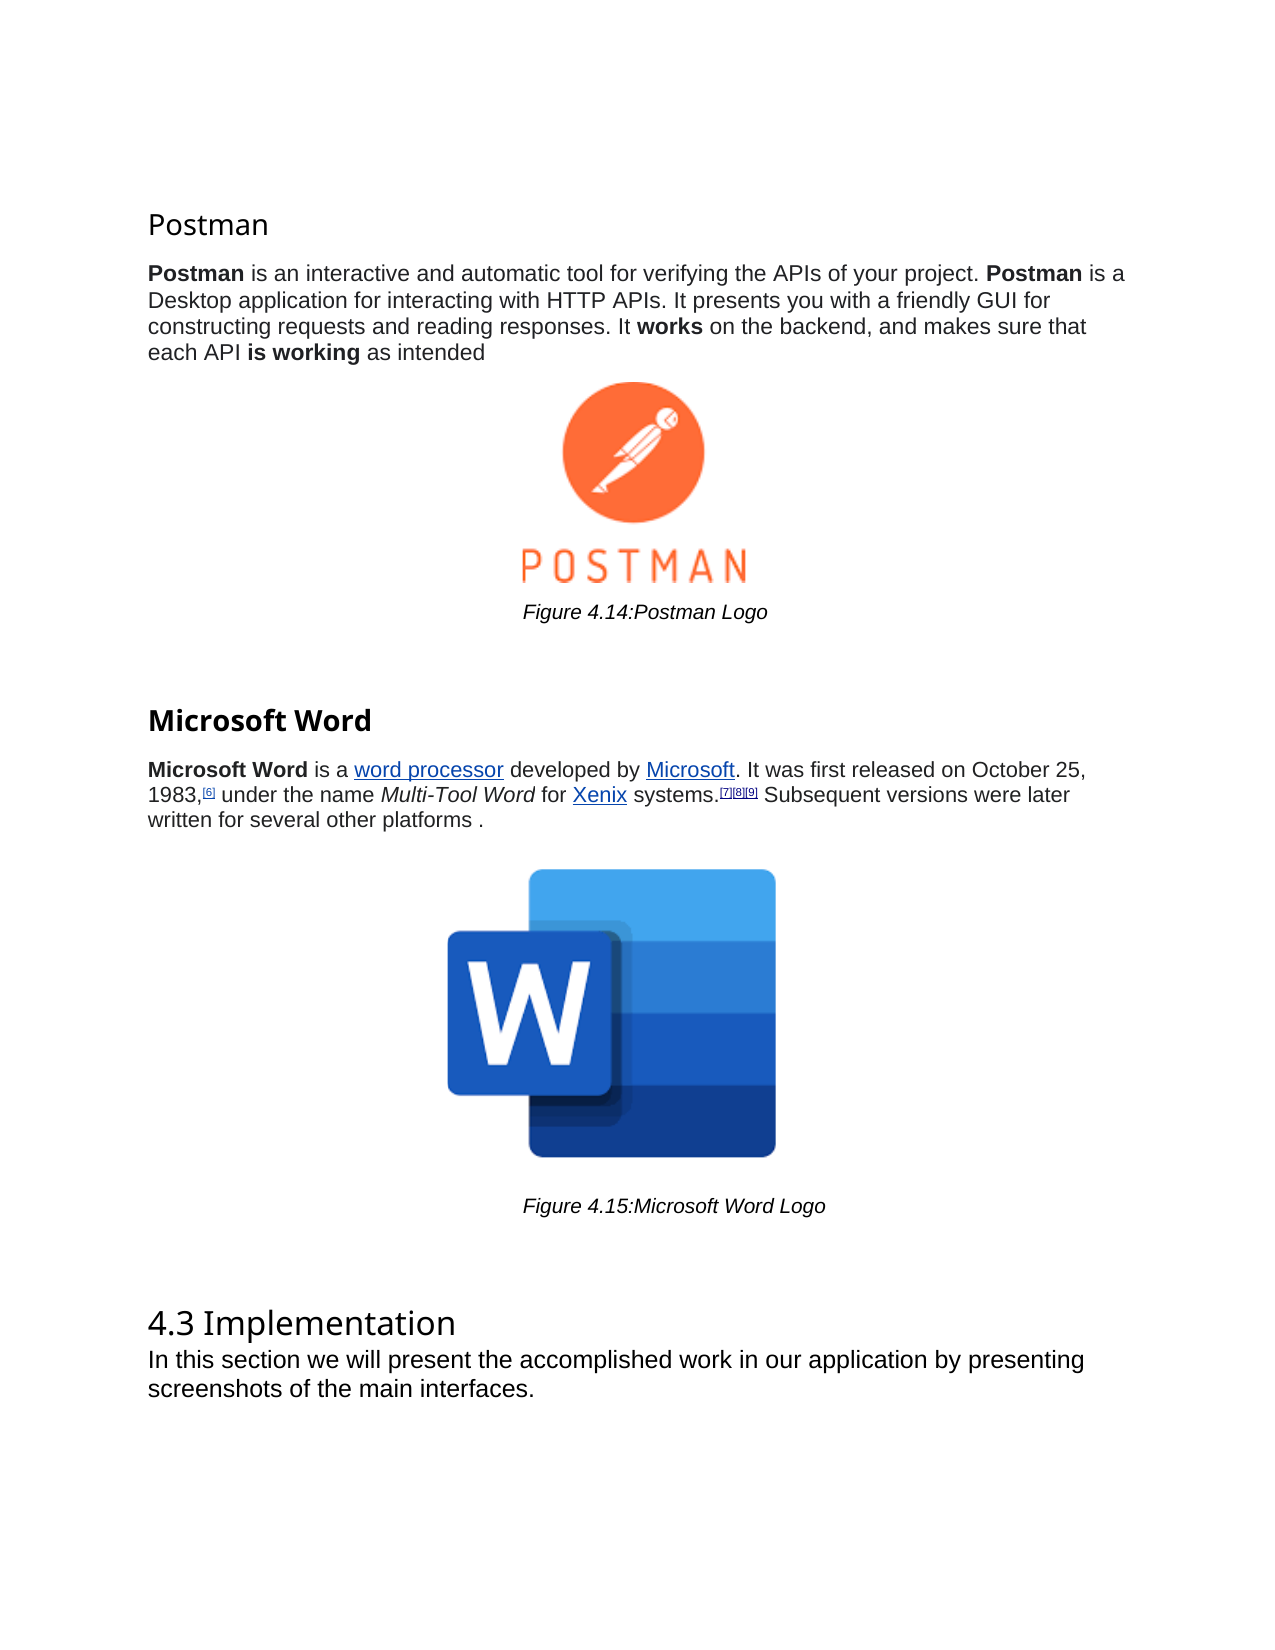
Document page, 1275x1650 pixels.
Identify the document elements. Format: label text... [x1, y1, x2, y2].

text Microsoft Word is a word processor developed by Microsoft. It was first released on October 25, 1983,[6] under the name Multi-Tool Word for Xenix systems.[7][8][9] Subsequent versions were later written for several other platforms . [148, 757, 1127, 833]
subtitle 4.3 Implementation [148, 1299, 1127, 1345]
text Postman [148, 204, 1127, 244]
text Postman is an interactive and automatic tool for verifying the APIs of your project. Postman is a Desktop application for interacting with HTTP APIs. It presents you with a friendly GUI for constructing requests and reading responses. It works on the backend, and makes sure that each API is working as intended [148, 260, 1127, 366]
text Figure ‎4.15:Microsoft Word Logo [448, 1194, 1127, 1218]
text Figure ‎4.14:Postman Logo [448, 599, 1127, 623]
text Microsoft Word [148, 701, 1127, 740]
text In this section we will present the accomplished work in our application by presenting screenshots of the main interfaces. [148, 1345, 1127, 1402]
